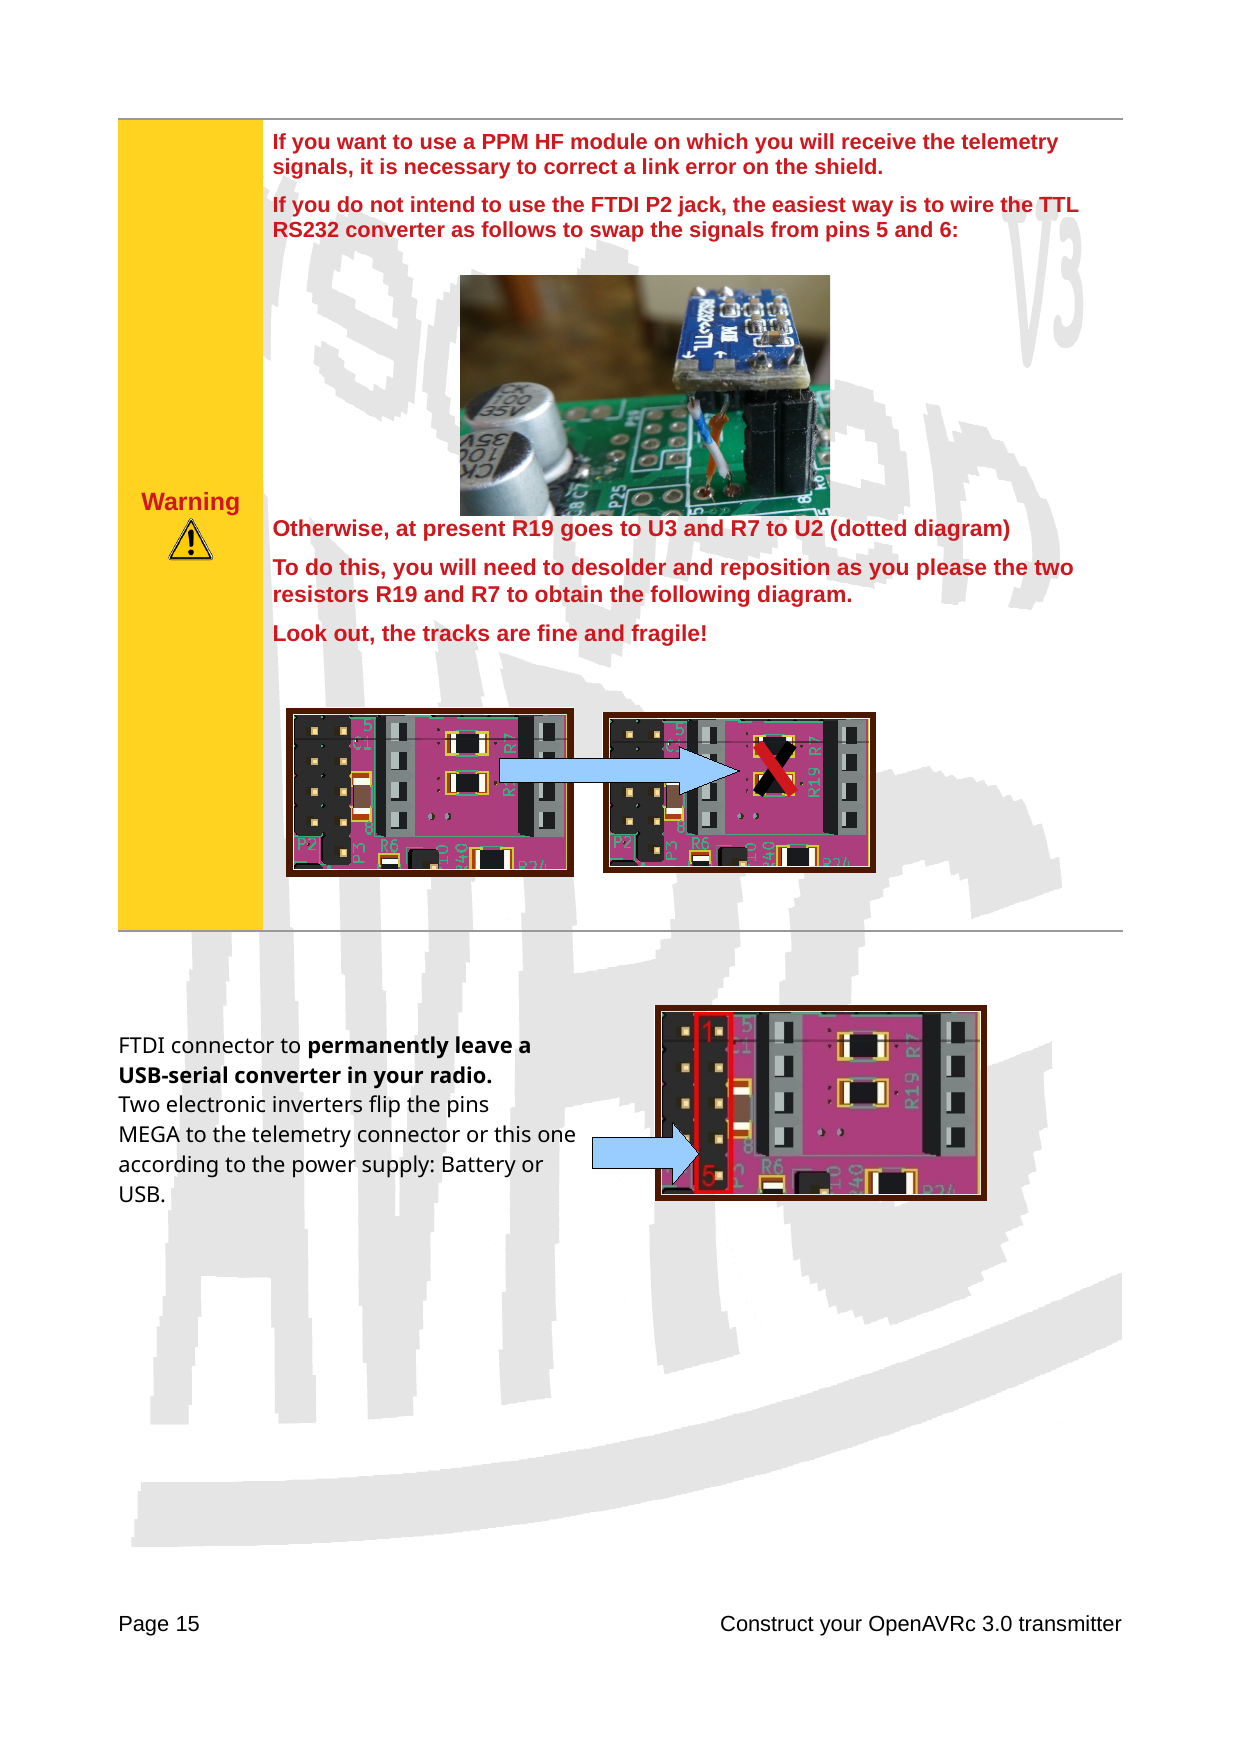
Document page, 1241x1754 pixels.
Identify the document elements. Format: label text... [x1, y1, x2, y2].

text [987, 1089, 1122, 1119]
text [987, 1030, 1122, 1059]
text USB-serial converter in your radio. [118, 1059, 654, 1089]
text according to the power supply: Battery or USB. [118, 1149, 1122, 1208]
text FTDI connector to permanently leave a [118, 1030, 654, 1059]
text [987, 1059, 1122, 1089]
table_header If you want to use a PPM HF module on which you will receive the telemetry signals, it is necessary to correct a link error on the shield. If you do not intend to use the FTDI P2 jack, the easiest way is to wire the TTL RS232 converter as follows to swap the signals from pins 5 and 6: Otherwise, at present R19 goes to U3 and R7 to U2 (dotted diagram) To do this, you will need to desolder and reposition as you please the two resistors R19 and R7 to obtain the following diagram. Look out, the tracks are fine and fragile! [263, 120, 1122, 930]
picture [460, 275, 831, 516]
picture [294, 715, 567, 869]
text Two electronic inverters flip the pins [118, 1089, 654, 1119]
table_header Warning [118, 120, 263, 930]
picture [165, 516, 216, 563]
picture [610, 719, 869, 866]
picture [662, 1012, 980, 1194]
text MEGA to the telemetry connector or this one [118, 1119, 654, 1149]
text [987, 1119, 1122, 1149]
